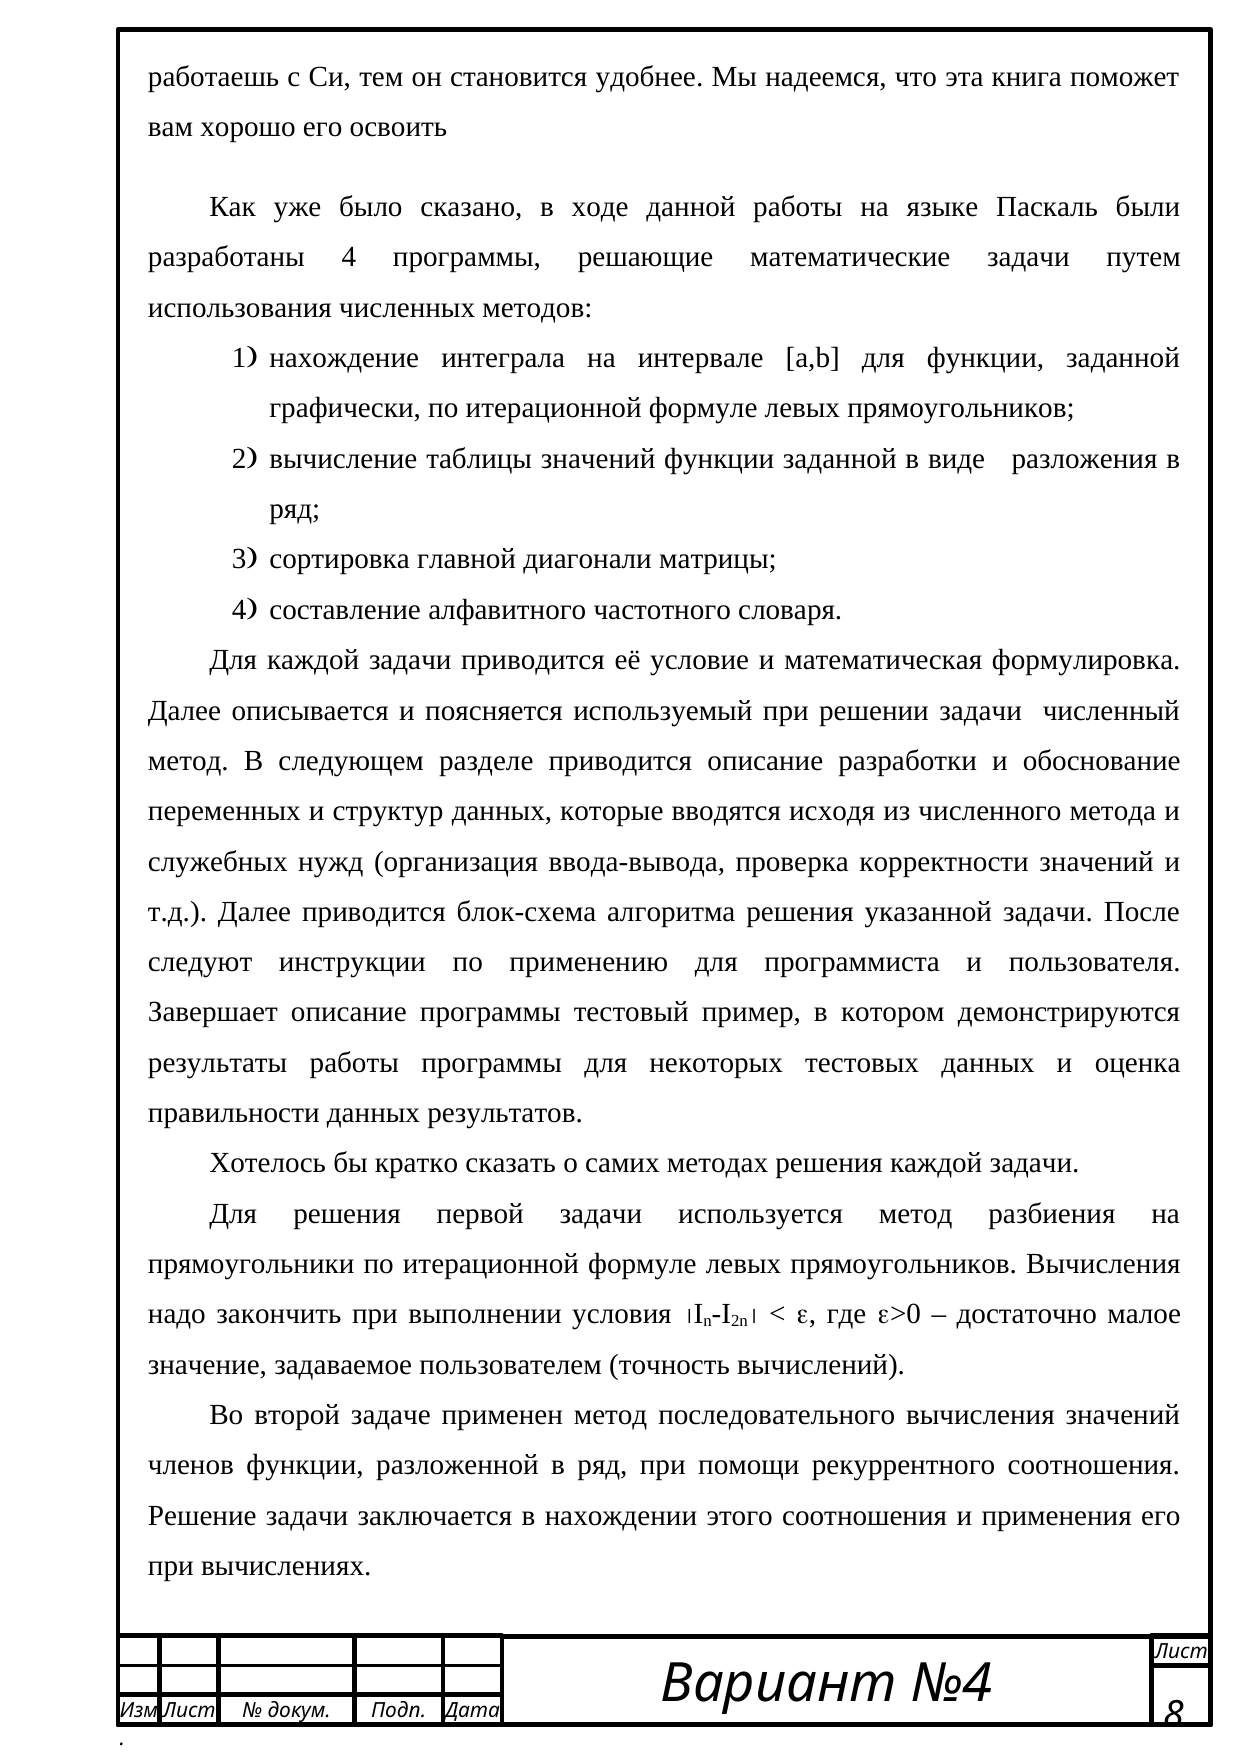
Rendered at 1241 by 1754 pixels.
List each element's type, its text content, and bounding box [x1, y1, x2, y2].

text Для каждой задачи приводится её условие и математическая формулировка. Далее описывается и поясняется используемый при решении задачи численный метод. В следующем разделе приводится описание разработки и обоснование переменных и структур данных, которые вводятся исходя из численного метода и служебных нужд (организация ввода-вывода, проверка корректности значений и т.д.). Далее приводится блок-схема алгоритма решения указанной задачи. После следуют инструкции по применению для программиста и пользователя. Завершает описание программы тестовый пример, в котором демонстрируются результаты работы программы для некоторых тестовых данных и оценка правильности данных результатов. [148, 642, 1181, 1129]
text Хотелось бы кратко сказать о самих методах решения каждой задачи. [148, 1146, 1181, 1179]
list вычисление таблицы значений функции заданной в виде разложения в ряд; [232, 441, 1181, 525]
text Как уже было сказано, в ходе данной работы на языке Паскаль были разработаны 4 программы, решающие математические задачи путем использования численных методов: [148, 189, 1181, 323]
list сортировка главной диагонали матрицы; [232, 542, 1181, 575]
text Во второй задаче применен метод последовательного вычисления значений членов функции, разложенной в ряд, при помощи рекуррентного соотношения. Решение задачи заключается в нахождении этого соотношения и применения его при вычислениях. [148, 1397, 1181, 1582]
list нахождение интеграла на интервале [a,b] для функции, заданной графически, по итерационной формуле левых прямоугольников; [232, 340, 1181, 424]
text Для решения первой задачи используется метод разбиения на прямоугольники по итерационной формуле левых прямоугольников. Вычисления надо закончить при выполнении условия ½In-I2n½ < e, где e>0 – достаточно малое значение, задаваемое пользователем (точность вычислений). [148, 1196, 1181, 1380]
text работаешь с Си, тем он становится удобнее. Мы надеемся, что эта книга поможет вам хорошо его освоить [148, 59, 1181, 143]
list составление алфавитного частотного словаря. [232, 592, 1181, 626]
